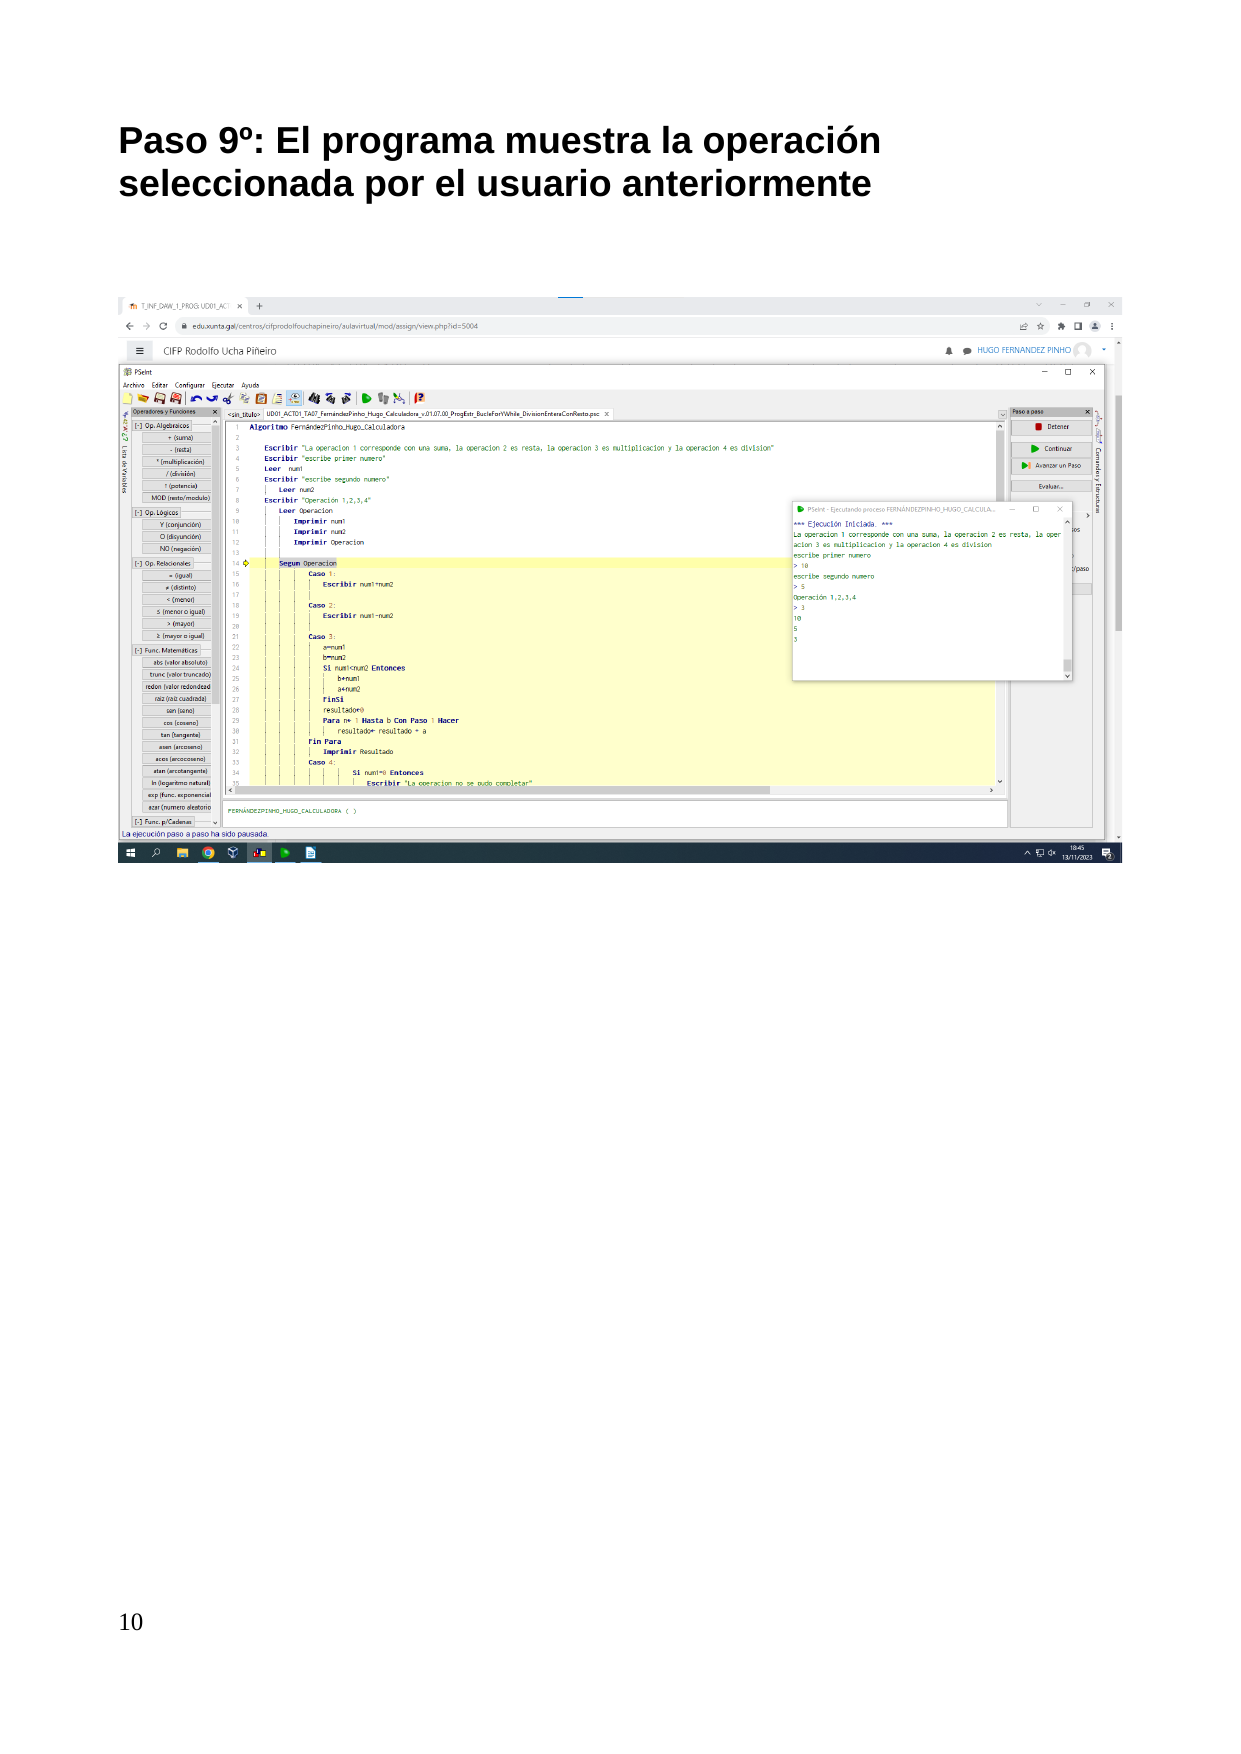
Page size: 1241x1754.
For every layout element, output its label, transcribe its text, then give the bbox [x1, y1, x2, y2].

picture [118, 297, 1123, 863]
subtitle Paso 9º: El programa muestra la operación seleccionada por el usuario anteriormente [118, 118, 1122, 204]
